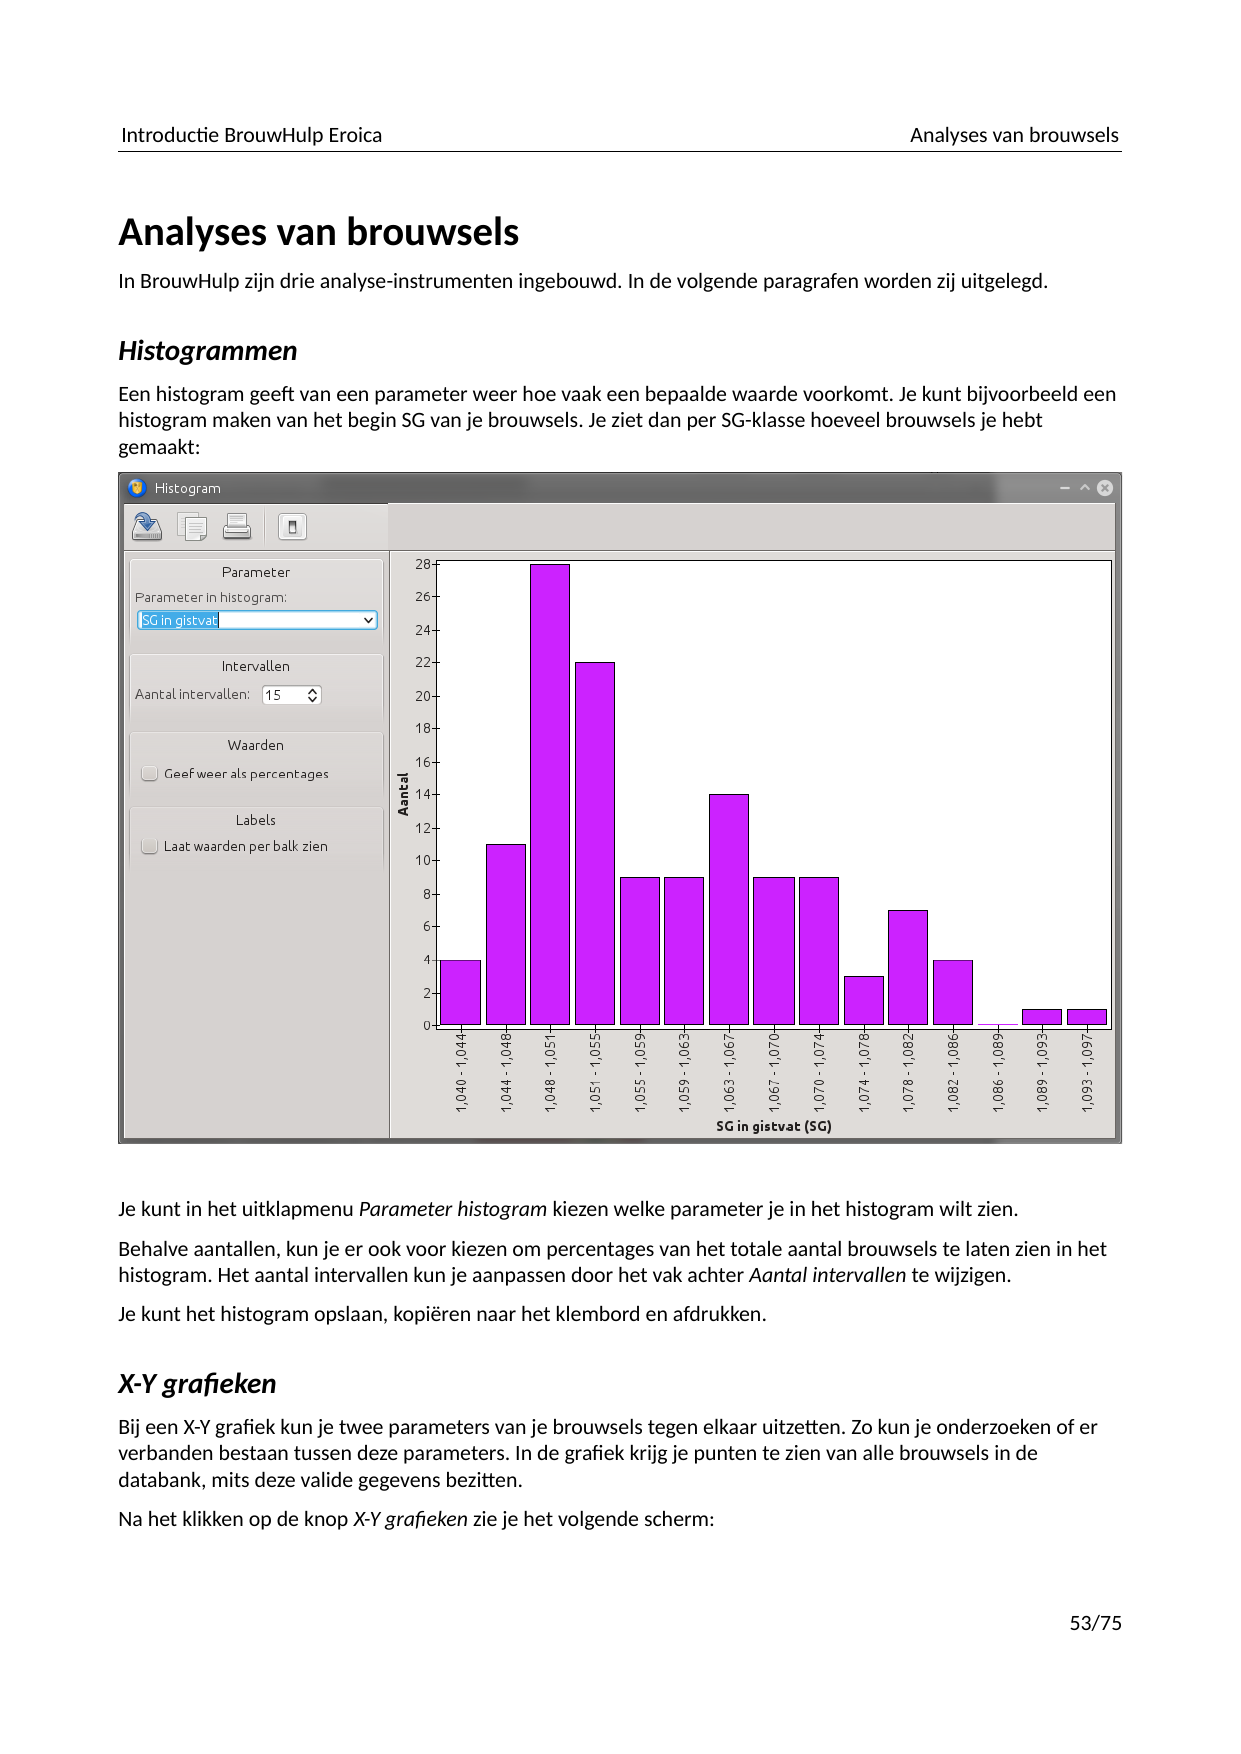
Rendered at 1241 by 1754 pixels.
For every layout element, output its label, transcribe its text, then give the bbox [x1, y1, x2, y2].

picture [118, 472, 1123, 1144]
subtitle Analyses van brouwsels [118, 205, 1122, 255]
subtitle Histogrammen [118, 332, 1122, 367]
subtitle X-Y grafieken [118, 1365, 1122, 1400]
text In BrouwHulp zijn drie analyse-instrumenten ingebouwd. In de volgende paragrafen worden zij uitgelegd. [118, 268, 1122, 294]
text Een histogram geeft van een parameter weer hoe vaak een bepaalde waarde voorkomt. Je kunt bijvoorbeeld een histogram maken van het begin SG van je brouwsels. Je ziet dan per SG-klasse hoeveel brouwsels je hebt gemaakt: [118, 380, 1122, 460]
text Je kunt het histogram opslaan, kopiëren naar het klembord en afdrukken. [118, 1301, 1122, 1327]
text Behalve aantallen, kun je er ook voor kiezen om percentages van het totale aantal brouwsels te laten zien in het histogram. Het aantal intervallen kun je aanpassen door het vak achter Aantal intervallen te wijzigen. [118, 1235, 1122, 1288]
text Je kunt in het uitklapmenu Parameter histogram kiezen welke parameter je in het histogram wilt zien. [118, 1196, 1122, 1222]
text Na het klikken op de knop X-Y grafieken zie je het volgende scherm: [118, 1505, 1122, 1532]
text Bij een X-Y grafiek kun je twee parameters van je brouwsels tegen elkaar uitzetten. Zo kun je onderzoeken of er verbanden bestaan tussen deze parameters. In de grafiek krijg je punten te zien van alle brouwsels in de databank, mits deze valide gegevens bezitten. [118, 1413, 1122, 1493]
